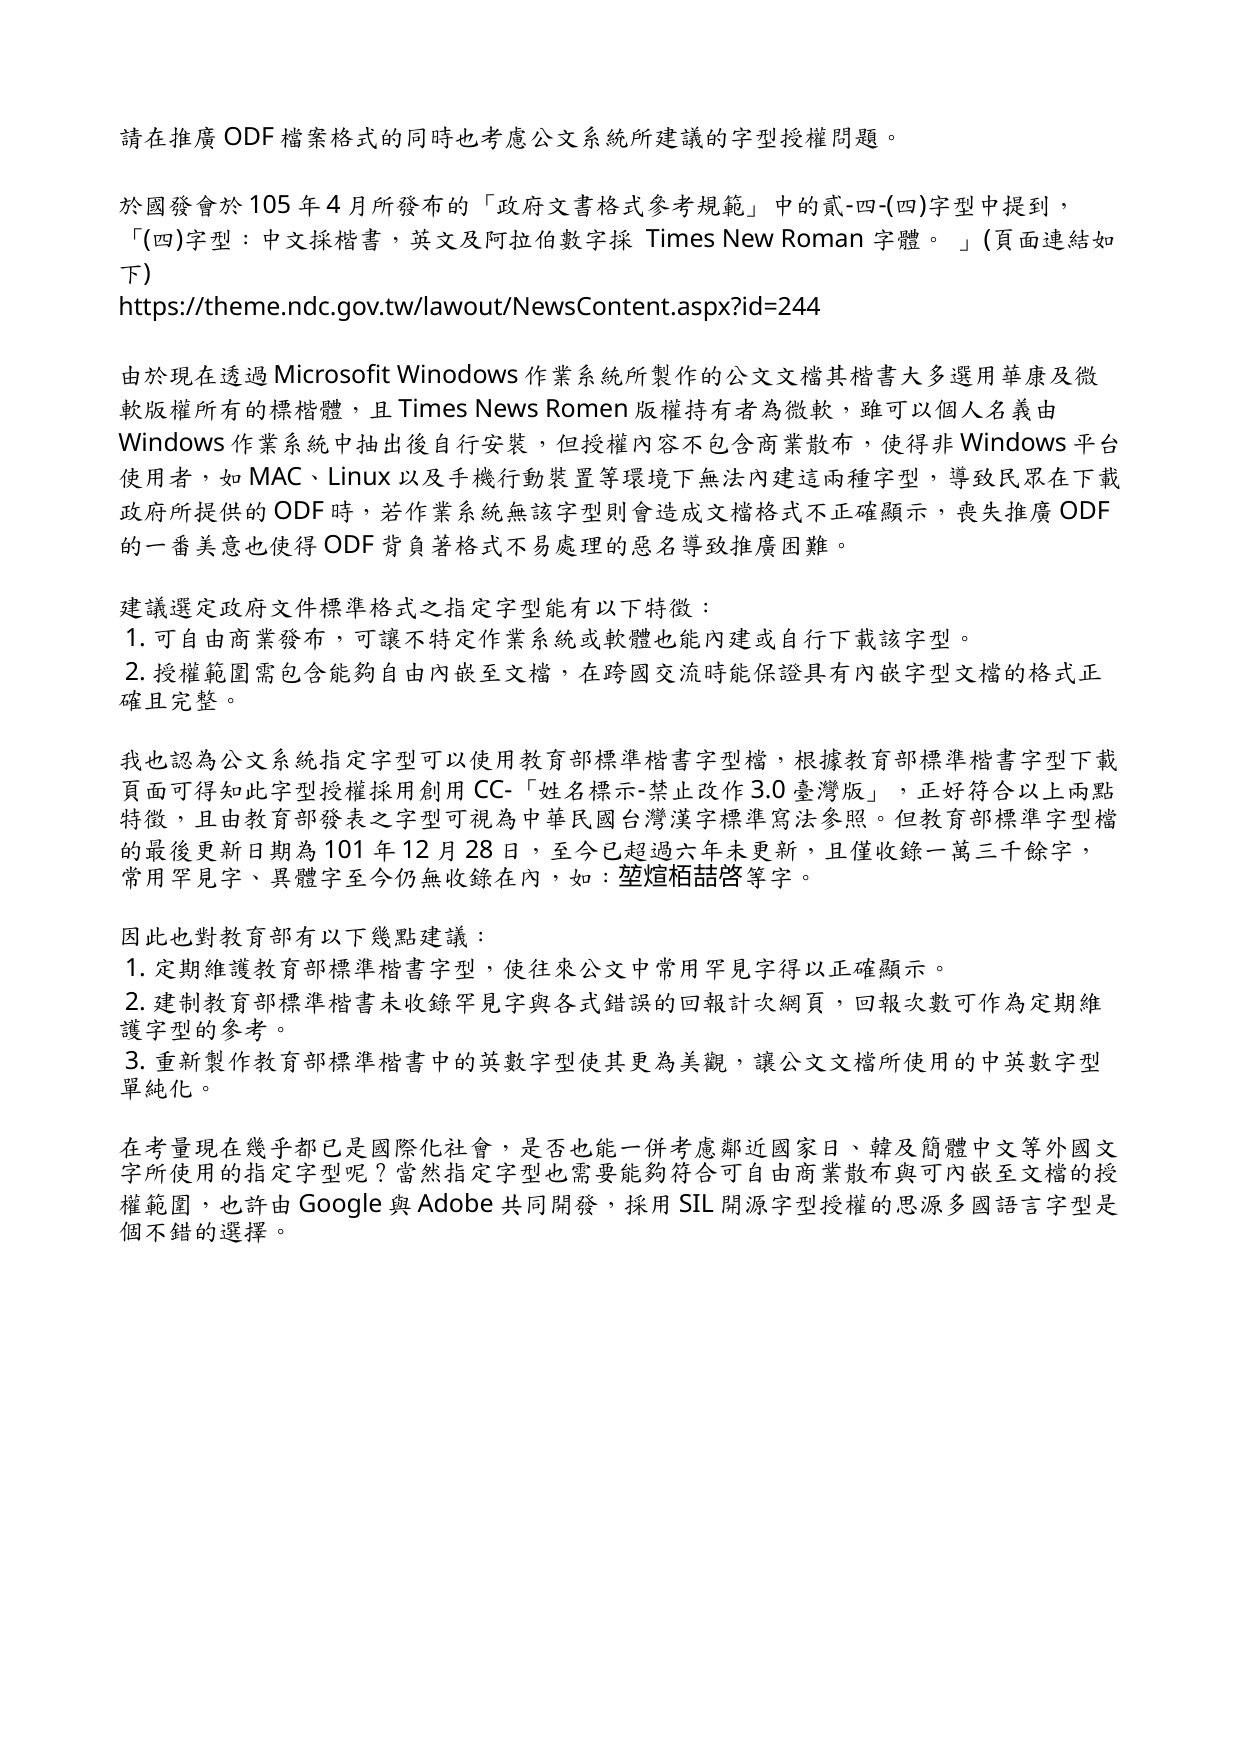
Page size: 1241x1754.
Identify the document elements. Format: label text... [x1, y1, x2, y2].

text 請在推廣ODF檔案格式的同時也考慮公文系統所建議的字型授權問題。 [118, 118, 1122, 152]
text 3. 重新製作教育部標準楷書中的英數字型使其更為美觀，讓公文文檔所使用的中英數字型單純化。 [118, 1042, 1122, 1102]
text 1. 定期維護教育部標準楷書字型，使往來公文中常用罕見字得以正確顯示。 [118, 949, 1122, 983]
text https://theme.ndc.gov.tw/lawout/NewsContent.aspx?id=244 [118, 288, 1122, 322]
text 2. 授權範圍需包含能夠自由內嵌至文檔，在跨國交流時能保證具有內嵌字型文檔的格式正確且完整。 [118, 654, 1122, 713]
text 於國發會於105年4月所發布的「政府文書格式參考規範」中的貳-四-(四)字型中提到， [118, 186, 1122, 220]
text 1. 可自由商業發布，可讓不特定作業系統或軟體也能內建或自行下載該字型。 [118, 620, 1122, 654]
text 由於現在透過Microsofit Winodows作業系統所製作的公文文檔其楷書大多選用華康及微軟版權所有的標楷體，且Times News Romen版權持有者為微軟，雖可以個人名義由Windows作業系統中抽出後自行安裝，但授權內容不包含商業散布，使得非Windows平台使用者，如MAC、Linux以及手機行動裝置等環境下無法內建這兩種字型，導致民眾在下載政府所提供的ODF時，若作業系統無該字型則會造成文檔格式不正確顯示，喪失推廣ODF的一番美意也使得ODF背負著格式不易處理的惡名導致推廣困難。 [118, 357, 1122, 561]
text 建議選定政府文件標準格式之指定字型能有以下特徵： [118, 595, 1122, 620]
text 在考量現在幾乎都已是國際化社會，是否也能一併考慮鄰近國家日、韓及簡體中文等外國文字所使用的指定字型呢？當然指定字型也需要能夠符合可自由商業散布與可內嵌至文檔的授權範圍，也許由Google與Adobe共同開發，採用SIL開源字型授權的思源多國語言字型是個不錯的選擇。 [118, 1136, 1122, 1245]
text 我也認為公文系統指定字型可以使用教育部標準楷書字型檔，根據教育部標準楷書字型下載頁面可得知此字型授權採用創用CC-「姓名標示-禁止改作3.0臺灣版」，正好符合以上兩點特徵，且由教育部發表之字型可視為中華民國台灣漢字標準寫法參照。但教育部標準字型檔的最後更新日期為101年12月28日，至今已超過六年未更新，且僅收錄一萬三千餘字，常用罕見字、異體字至今仍無收錄在內，如：堃煊栢喆啓等字。 [118, 747, 1122, 890]
text 2. 建制教育部標準楷書未收錄罕見字與各式錯誤的回報計次網頁，回報次數可作為定期維護字型的參考。 [118, 983, 1122, 1042]
text 因此也對教育部有以下幾點建議： [118, 924, 1122, 949]
text 「(四)字型：中文採楷書，英文及阿拉伯數字採 Times New Roman 字體。 」(頁面連結如下) [118, 220, 1122, 288]
